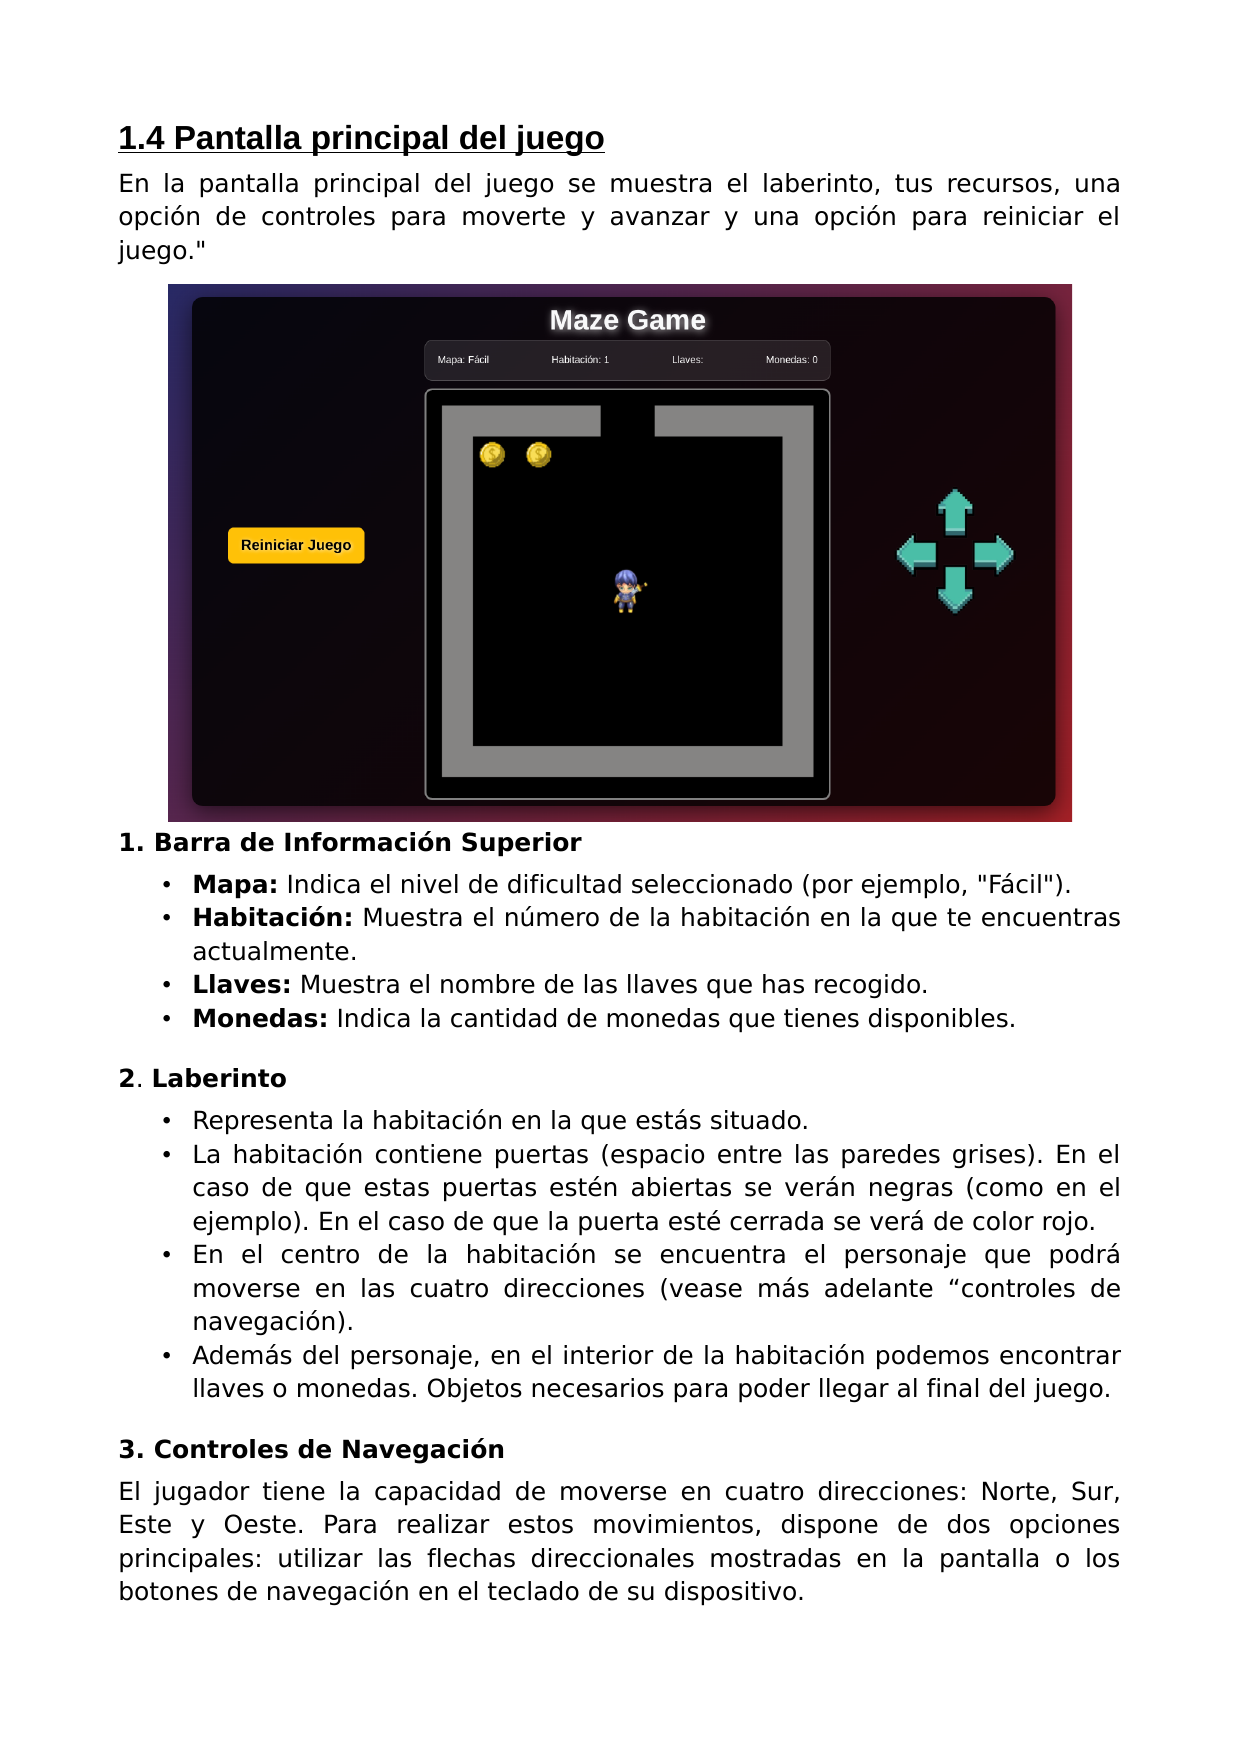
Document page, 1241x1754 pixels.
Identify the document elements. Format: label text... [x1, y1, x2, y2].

subtitle 1.4 Pantalla principal del juego [118, 118, 1122, 157]
list La habitación contiene puertas (espacio entre las paredes grises). En el caso de que estas puertas estén abiertas se verán negras (como en el ejemplo). En el caso de que la puerta esté cerrada se verá de color rojo. [162, 1140, 1122, 1236]
subtitle 1. Barra de Información Superior [118, 828, 1122, 857]
list Mapa: Indica el nivel de dificultad seleccionado (por ejemplo, "Fácil"). [162, 870, 1122, 899]
list Representa la habitación en la que estás situado. [162, 1106, 1122, 1135]
subtitle 2. Laberinto [118, 1064, 1122, 1094]
list Además del personaje, en el interior de la habitación podemos encontrar llaves o monedas. Objetos necesarios para poder llegar al final del juego. [162, 1341, 1122, 1404]
subtitle 3. Controles de Navegación [118, 1435, 1122, 1464]
picture [168, 284, 1073, 822]
list En el centro de la habitación se encuentra el personaje que podrá moverse en las cuatro direcciones (vease más adelante “controles de navegación). [162, 1240, 1122, 1337]
list Monedas: Indica la cantidad de monedas que tienes disponibles. [162, 1004, 1122, 1033]
text En la pantalla principal del juego se muestra el laberinto, tus recursos, una opción de controles para moverte y avanzar y una opción para reiniciar el juego." [118, 169, 1122, 265]
list Llaves: Muestra el nombre de las llaves que has recogido. [162, 970, 1122, 999]
text El jugador tiene la capacidad de moverse en cuatro direcciones: Norte, Sur, Este y Oeste. Para realizar estos movimientos, dispone de dos opciones principales: utilizar las flechas direccionales mostradas en la pantalla o los botones de navegación en el teclado de su dispositivo. [118, 1477, 1122, 1607]
list Habitación: Muestra el número de la habitación en la que te encuentras actualmente. [162, 903, 1122, 966]
